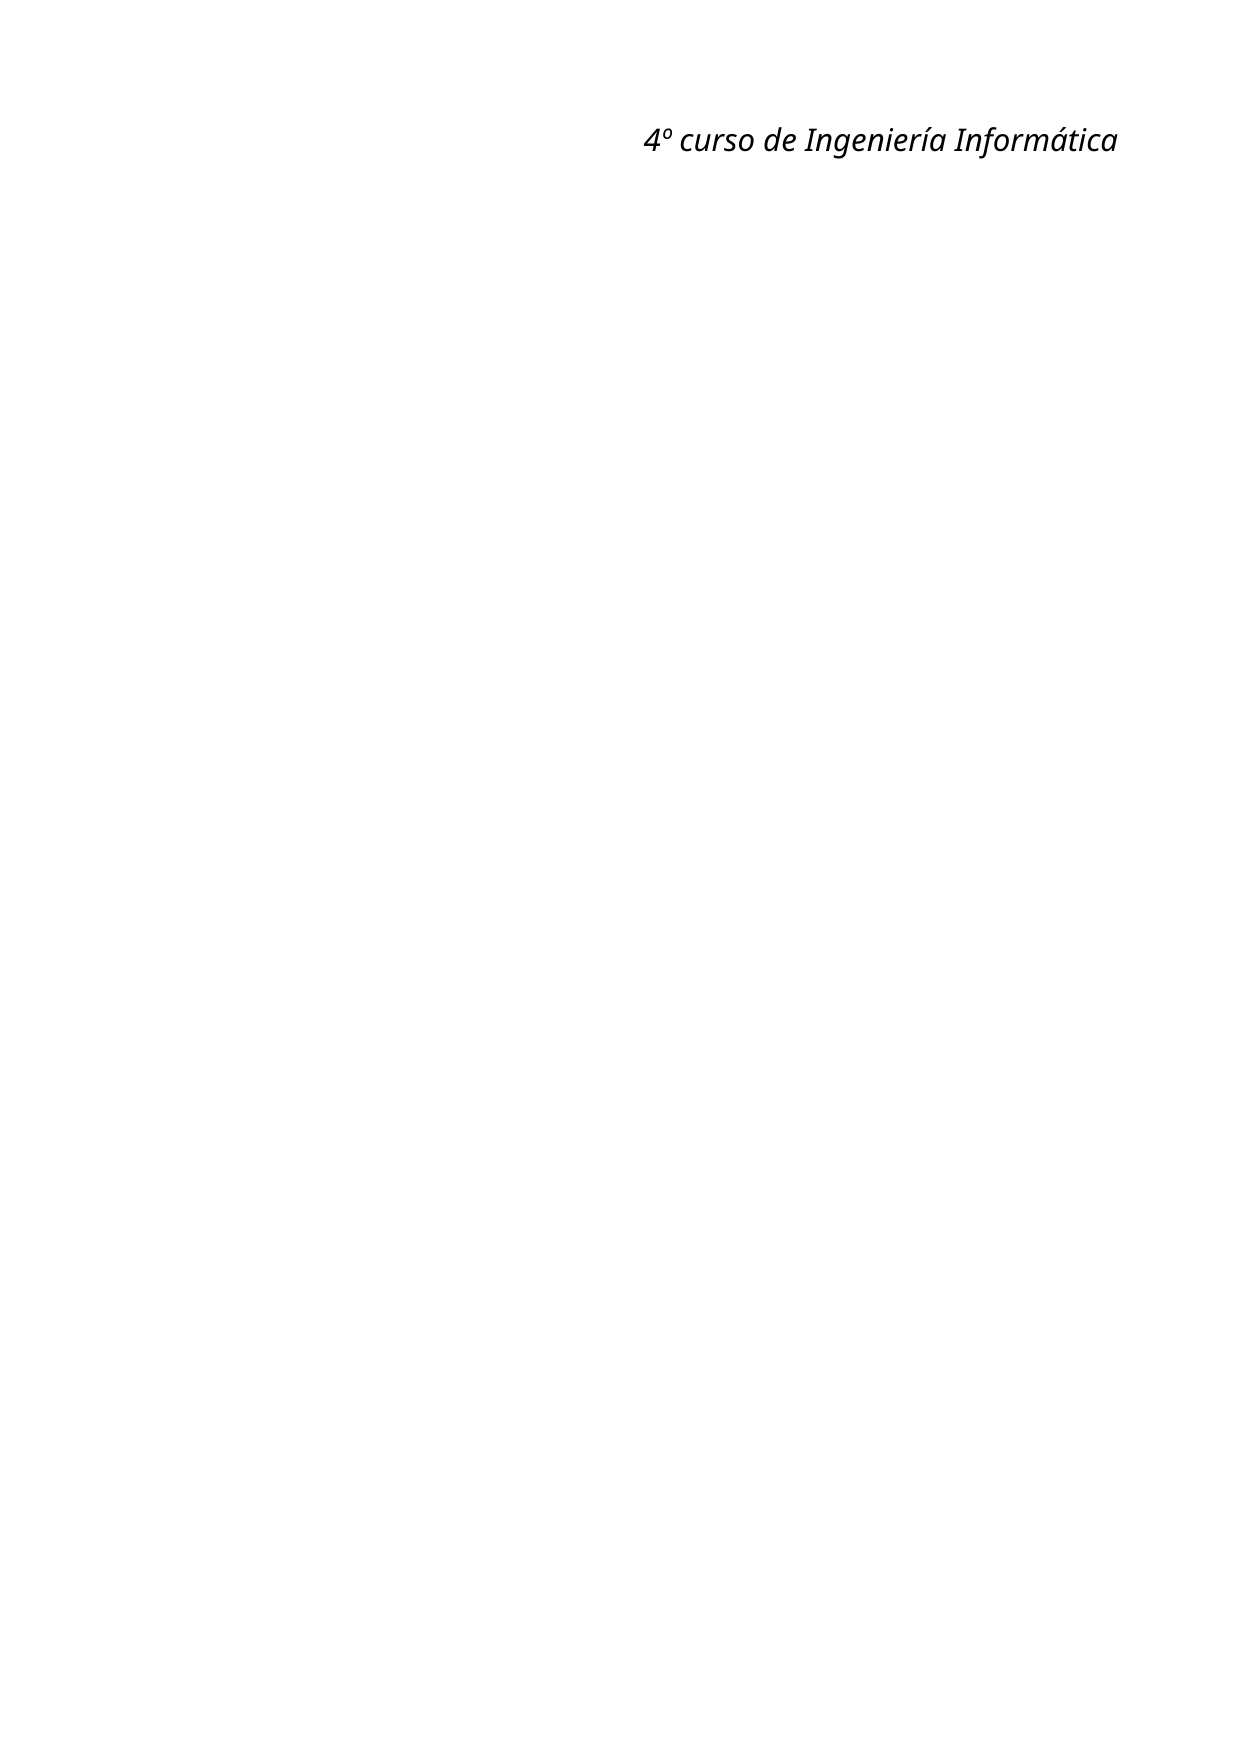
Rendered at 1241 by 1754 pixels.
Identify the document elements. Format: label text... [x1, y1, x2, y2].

text 4º curso de Ingeniería Informática [118, 118, 1122, 161]
